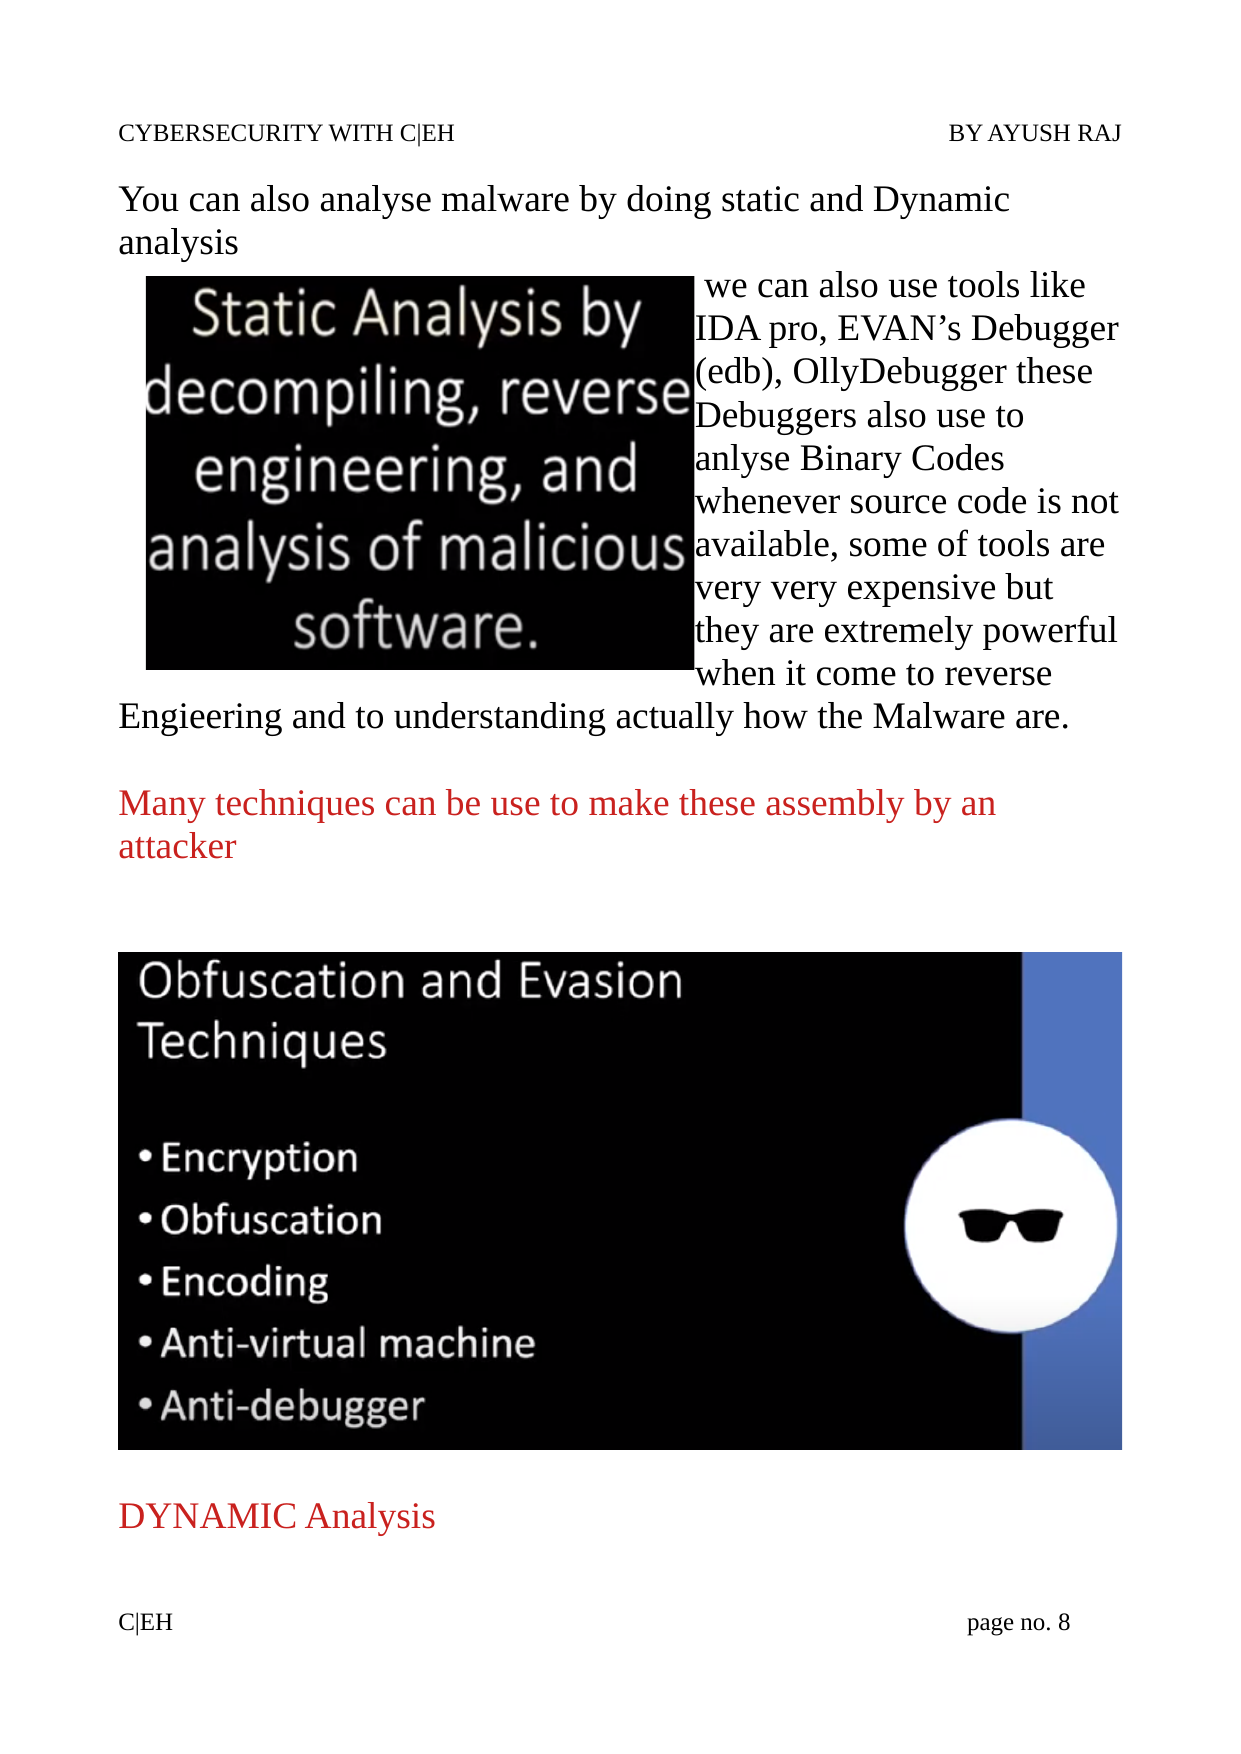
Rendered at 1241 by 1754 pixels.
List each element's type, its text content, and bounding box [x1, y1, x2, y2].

picture [118, 952, 1123, 1450]
text Many techniques can be use to make these assembly by an attacker [118, 780, 1122, 866]
picture [145, 276, 695, 670]
text DYNAMIC Analysis [118, 1493, 1122, 1536]
text we can also use tools like IDA pro, EVAN’s Debugger (edb), OllyDebugger these Debuggers also use to anlyse Binary Codes whenever source code is not available, some of tools are very very expensive but they are extremely powerful when it come to reverse Engieering and to understanding actually how the Malware are. [118, 263, 1122, 737]
text You can also analyse malware by doing static and Dynamic analysis [118, 176, 1122, 263]
